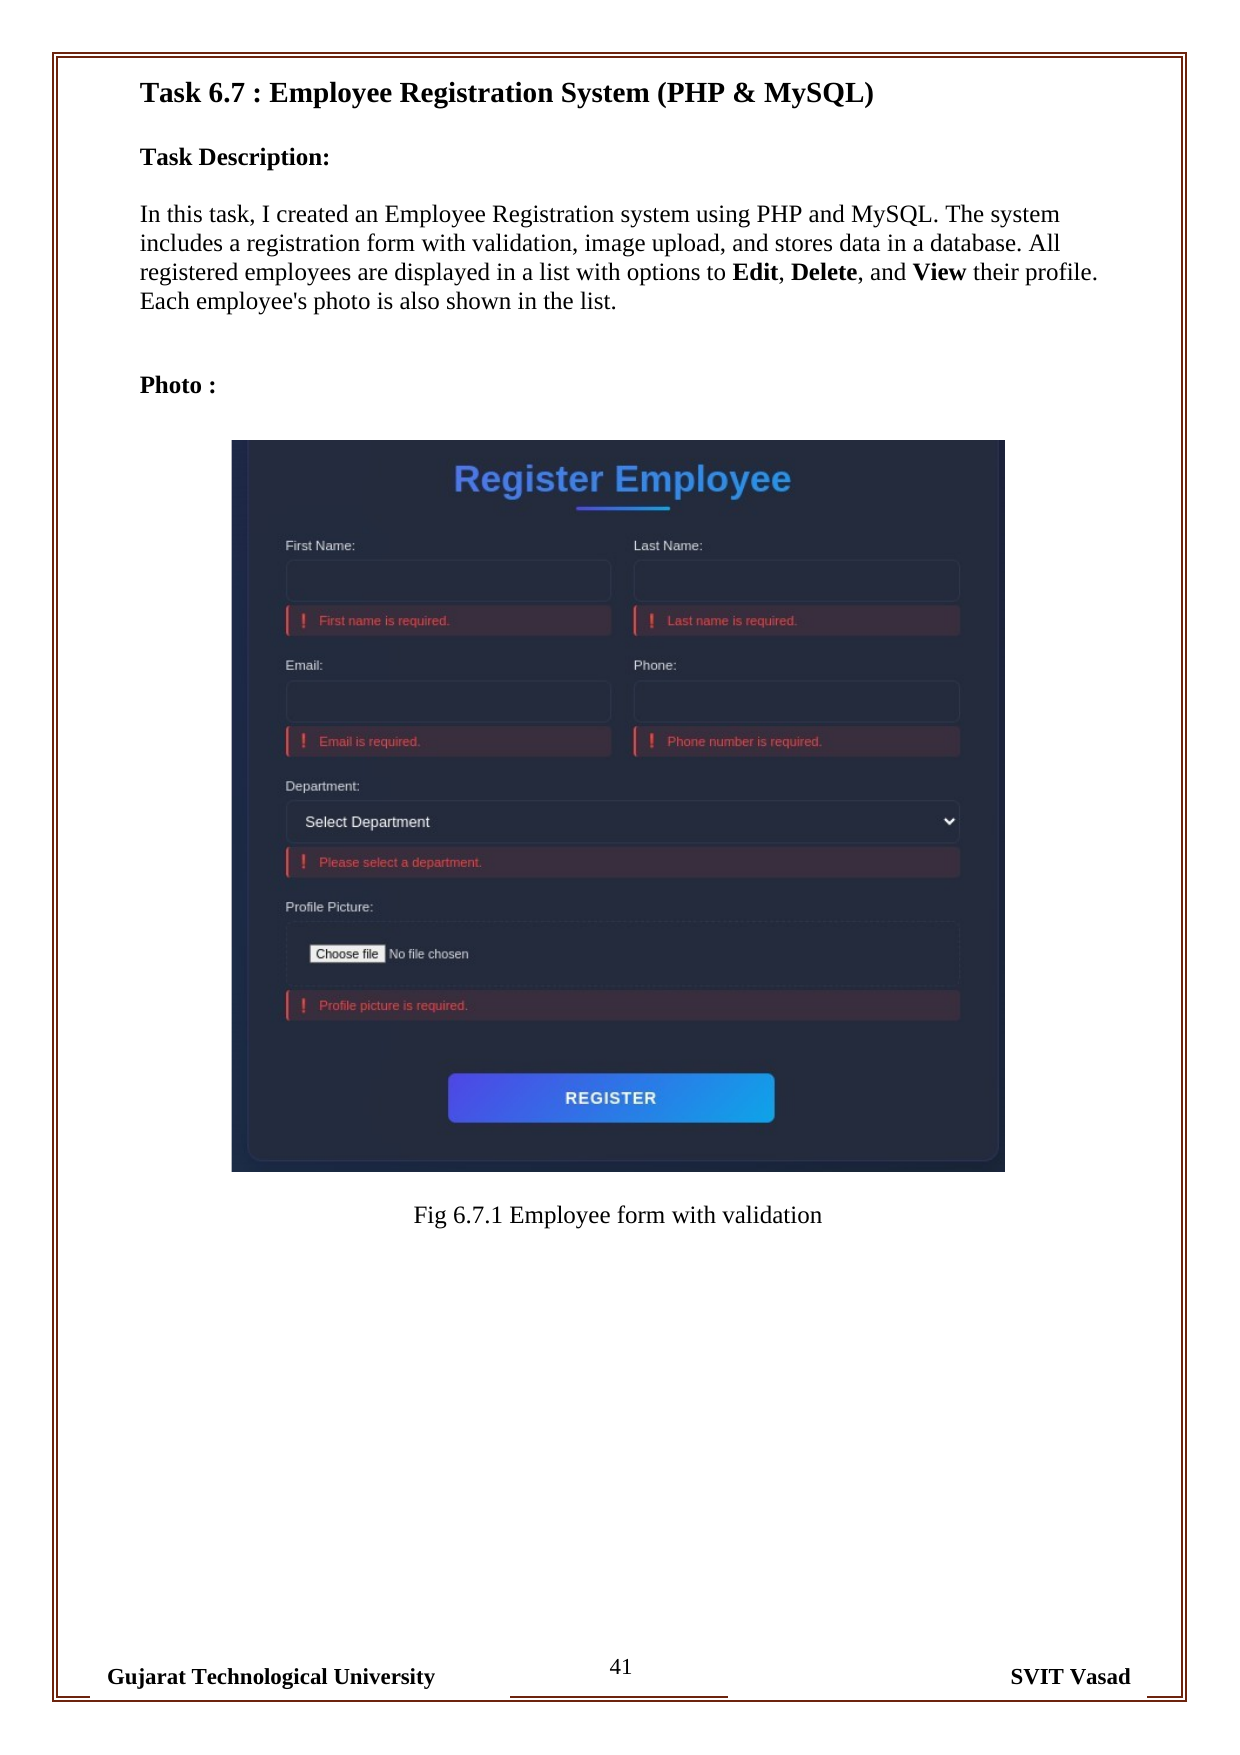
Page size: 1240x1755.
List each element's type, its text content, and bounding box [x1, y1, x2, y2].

picture [231, 440, 1005, 1172]
text Fig 6.7.1 Employee form with validation [139, 1201, 1102, 1229]
text Task Description: [139, 142, 1102, 171]
text Task 6.7 : Employee Registration System (PHP & MySQL) [139, 75, 1102, 142]
text Photo : [139, 370, 1102, 398]
text In this task, I created an Employee Registration system using PHP and MySQL. The system includes a registration form with validation, image upload, and stores data in a database. All registered employees are displayed in a list with options to Edit, Delete, and View their profile. Each employee's photo is also shown in the list. [139, 171, 1102, 370]
